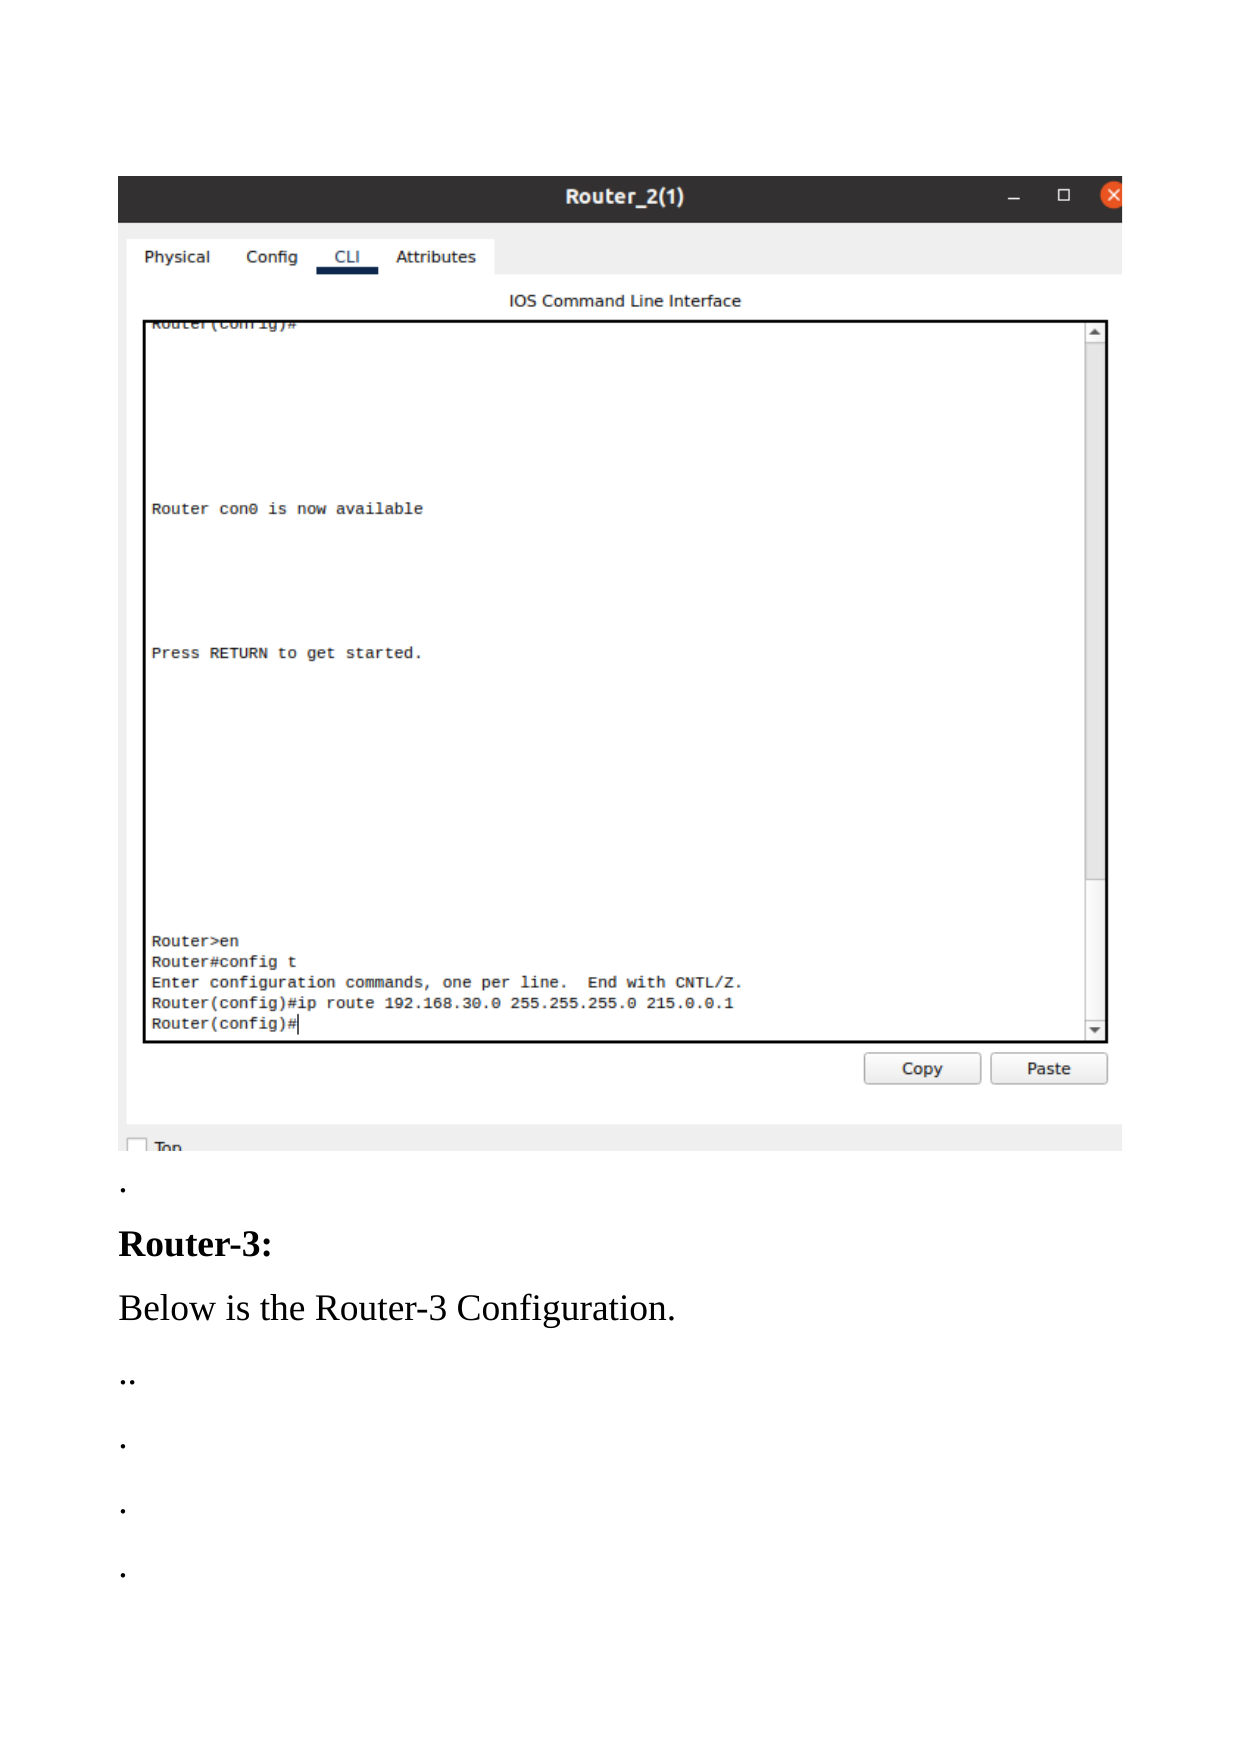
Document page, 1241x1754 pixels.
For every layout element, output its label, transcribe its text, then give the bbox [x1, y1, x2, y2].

text Router-3: [118, 1221, 1122, 1264]
text . [118, 1478, 1122, 1521]
text . [118, 1151, 1122, 1200]
picture [118, 176, 1123, 1151]
text Below is the Router-3 Configuration. [118, 1286, 1122, 1329]
text . [118, 1542, 1122, 1585]
text . [118, 1414, 1122, 1457]
text .. [118, 1350, 1122, 1393]
